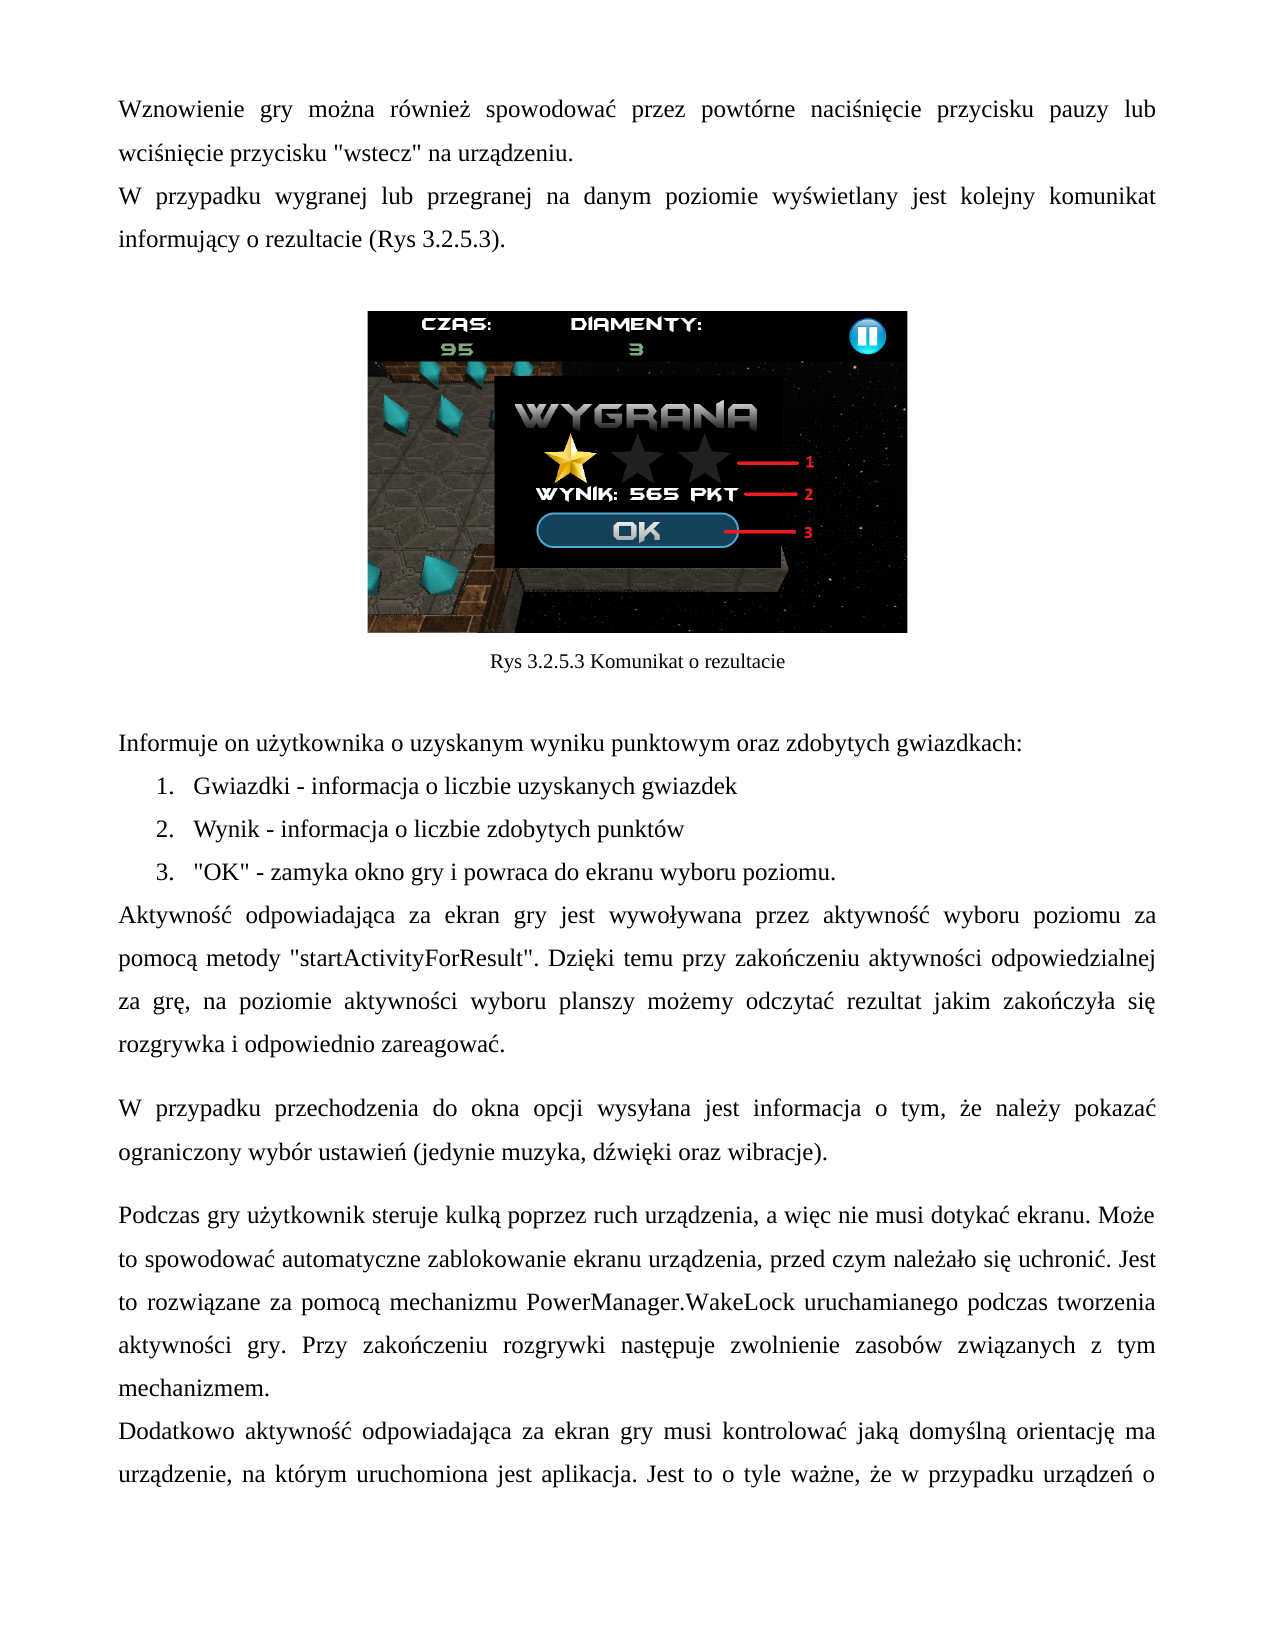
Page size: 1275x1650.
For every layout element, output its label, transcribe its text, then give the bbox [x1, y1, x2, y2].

text Wznowienie gry można również spowodować przez powtórne naciśnięcie przycisku pauzy lub wciśnięcie przycisku "wstecz" na urządzeniu. [118, 94, 1157, 166]
list Wynik - informacja o liczbie zdobytych punktów [156, 814, 1157, 843]
list "OK" - zamyka okno gry i powraca do ekranu wyboru poziomu. [156, 857, 1157, 886]
list Gwiazdki - informacja o liczbie uzyskanych gwiazdek [156, 771, 1157, 799]
text Podczas gry użytkownik steruje kulką poprzez ruch urządzenia, a więc nie musi dotykać ekranu. Może to spowodować automatyczne zablokowanie ekranu urządzenia, przed czym należało się uchronić. Jest to rozwiązane za pomocą mechanizmu PowerManager.WakeLock uruchamianego podczas tworzenia aktywności gry. Przy zakończeniu rozgrywki następuje zwolnienie zasobów związanych z tym mechanizmem. Dodatkowo aktywność odpowiadająca za ekran gry musi kontrolować jaką domyślną orientację ma urządzenie, na którym uruchomiona jest aplikacja. Jest to o tyle ważne, że w przypadku urządzeń o [118, 1201, 1157, 1488]
text Aktywność odpowiadająca za ekran gry jest wywoływana przez aktywność wyboru poziomu za pomocą metody "startActivityForResult". Dzięki temu przy zakończeniu aktywności odpowiedzialnej za grę, na poziomie aktywności wyboru planszy możemy odczytać rezultat jakim zakończyła się rozgrywka i odpowiednio zareagować. [118, 900, 1157, 1058]
text Informuje on użytkownika o uzyskanym wyniku punktowym oraz zdobytych gwiazdkach: [118, 728, 1157, 756]
text W przypadku wygranej lub przegranej na danym poziomie wyświetlany jest kolejny komunikat informujący o rezultacie (Rys 3.2.5.3). [118, 181, 1157, 253]
picture [367, 311, 908, 633]
text W przypadku przechodzenia do okna opcji wysyłana jest informacja o tym, że należy pokazać ograniczony wybór ustawień (jedynie muzyka, dźwięki oraz wibracje). [118, 1093, 1157, 1165]
text Rys 3.2.5.3 Komunikat o rezultacie [118, 648, 1157, 673]
